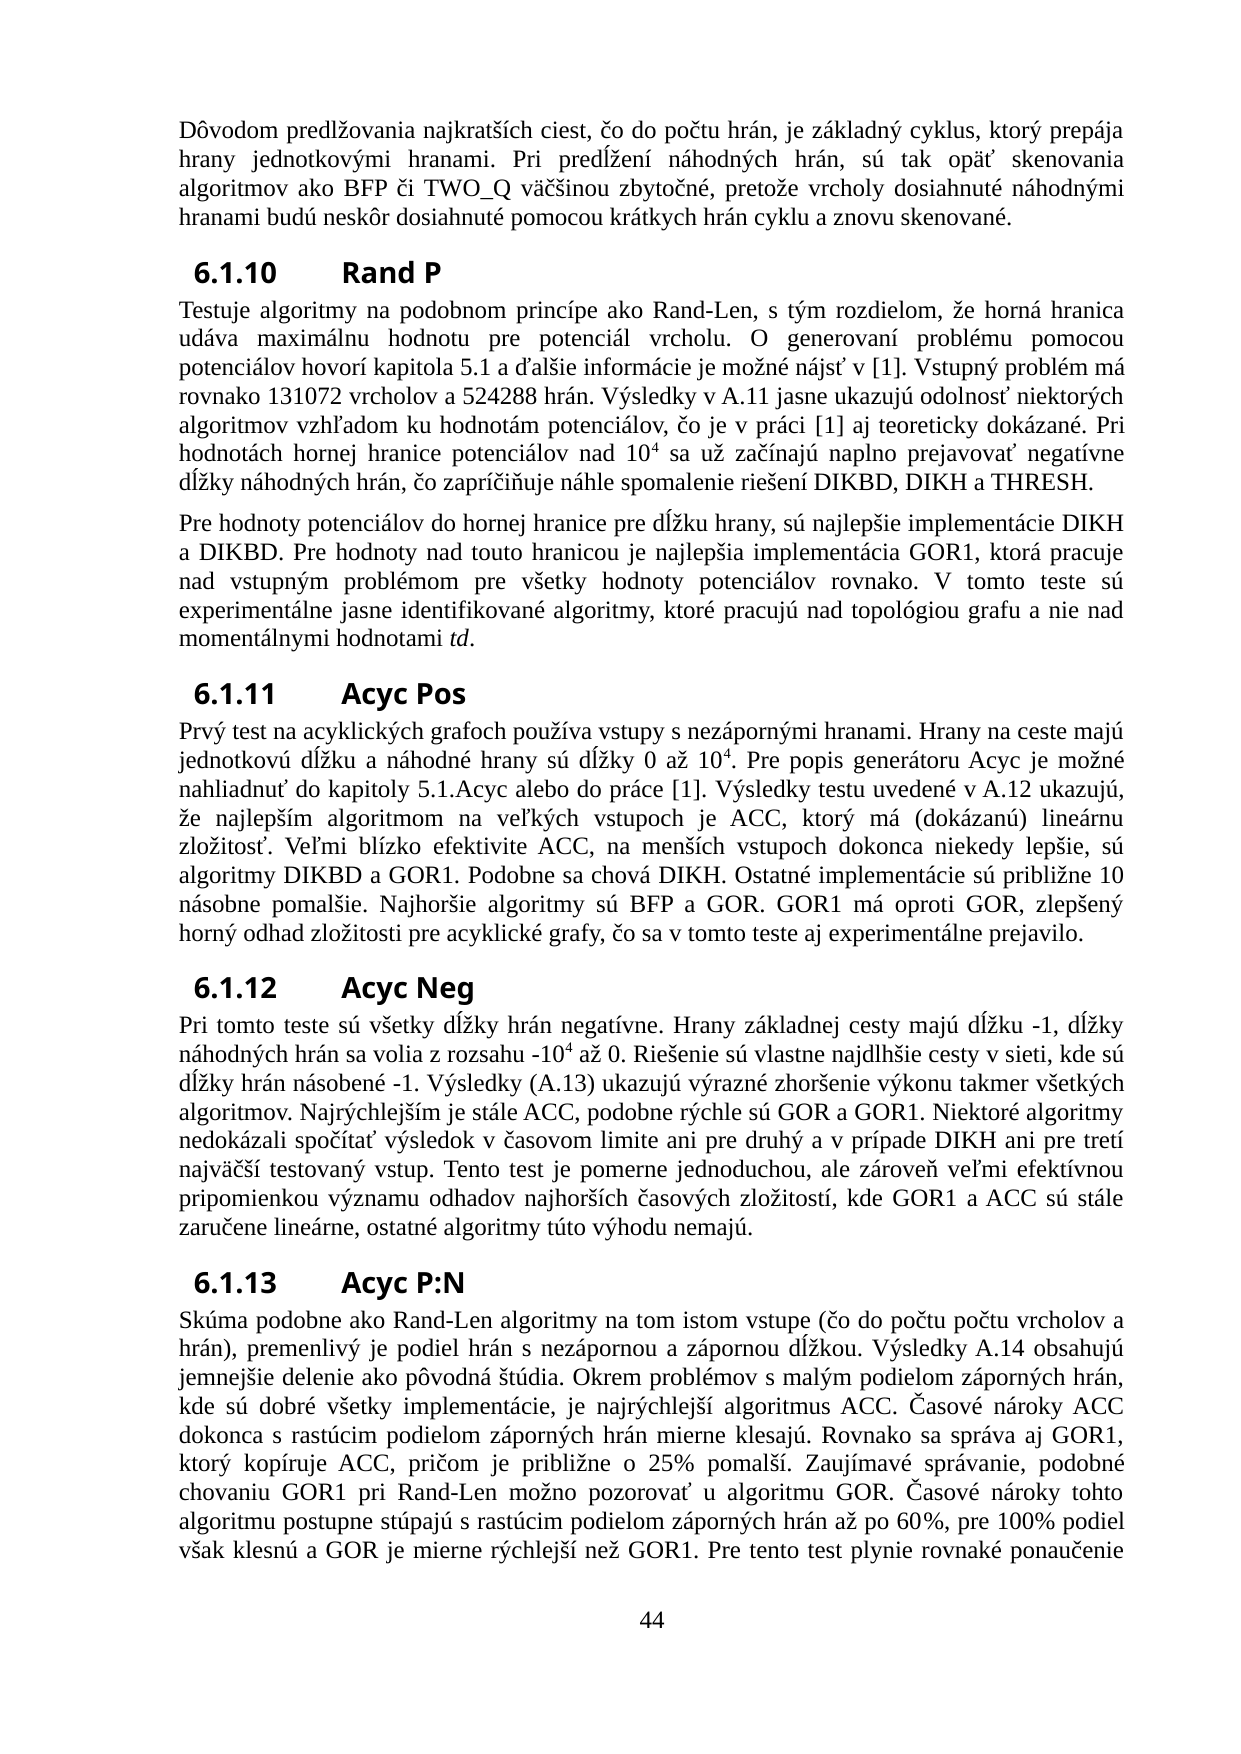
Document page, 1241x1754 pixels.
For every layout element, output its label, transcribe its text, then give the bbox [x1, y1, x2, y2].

subtitle Acyc Pos [193, 674, 1125, 713]
text Pre hodnoty potenciálov do hornej hranice pre dĺžku hrany, sú najlepšie implementácie DIKH a DIKBD. Pre hodnoty nad touto hranicou je najlepšia implementácia GOR1, ktorá pracuje nad vstupným problémom pre všetky hodnoty potenciálov rovnako. V tomto teste sú experimentálne jasne identifikované algoritmy, ktoré pracujú nad topológiou grafu a nie nad momentálnymi hodnotami td. [178, 508, 1125, 652]
subtitle Acyc Neg [193, 968, 1125, 1007]
text Prvý test na acyklických grafoch používa vstupy s nezápornými hranami. Hrany na ceste majú jednotkovú dĺžku a náhodné hrany sú dĺžky 0 až 104. Pre popis generátoru Acyc je možné nahliadnuť do kapitoly 5.1.Acyc alebo do práce [1]. Výsledky testu uvedené v A.12 ukazujú, že najlepším algoritmom na veľkých vstupoch je ACC, ktorý má (dokázanú) lineárnu zložitosť. Veľmi blízko efektivite ACC, na menších vstupoch dokonca niekedy lepšie, sú algoritmy DIKBD a GOR1. Podobne sa chová DIKH. Ostatné implementácie sú približne 10 násobne pomalšie. Najhoršie algoritmy sú BFP a GOR. GOR1 má oproti GOR, zlepšený horný odhad zložitosti pre acyklické grafy, čo sa v tomto teste aj experimentálne prejavilo. [178, 716, 1125, 946]
text Testuje algoritmy na podobnom princípe ako Rand-Len, s tým rozdielom, že horná hranica udáva maximálnu hodnotu pre potenciál vrcholu. O generovaní problému pomocou potenciálov hovorí kapitola 5.1 a ďalšie informácie je možné nájsť v [1]. Vstupný problém má rovnako 131072 vrcholov a 524288 hrán. Výsledky v A.11 jasne ukazujú odolnosť niektorých algoritmov vzhľadom ku hodnotám potenciálov, čo je v práci [1] aj teoreticky dokázané. Pri hodnotách hornej hranice potenciálov nad 104 sa už začínajú naplno prejavovať negatívne dĺžky náhodných hrán, čo zapríčiňuje náhle spomalenie riešení DIKBD, DIKH a THRESH. [178, 295, 1125, 496]
text Dôvodom predlžovania najkratších ciest, čo do počtu hrán, je základný cyklus, ktorý prepája hrany jednotkovými hranami. Pri predĺžení náhodných hrán, sú tak opäť skenovania algoritmov ako BFP či TWO_Q väčšinou zbytočné, pretože vrcholy dosiahnuté náhodnými hranami budú neskôr dosiahnuté pomocou krátkych hrán cyklu a znovu skenované. [178, 116, 1125, 231]
text Skúma podobne ako Rand-Len algoritmy na tom istom vstupe (čo do počtu počtu vrcholov a hrán), premenlivý je podiel hrán s nezápornou a zápornou dĺžkou. Výsledky A.14 obsahujú jemnejšie delenie ako pôvodná štúdia. Okrem problémov s malým podielom záporných hrán, kde sú dobré všetky implementácie, je najrýchlejší algoritmus ACC. Časové nároky ACC dokonca s rastúcim podielom záporných hrán mierne klesajú. Rovnako sa správa aj GOR1, ktorý kopíruje ACC, pričom je približne o 25% pomalší. Zaujímavé správanie, podobné chovaniu GOR1 pri Rand-Len možno pozorovať u algoritmu GOR. Časové nároky tohto algoritmu postupne stúpajú s rastúcim podielom záporných hrán až po 60%, pre 100% podiel však klesnú a GOR je mierne rýchlejší než GOR1. Pre tento test plynie rovnaké ponaučenie [178, 1305, 1125, 1563]
subtitle Acyc P:N [193, 1262, 1125, 1302]
subtitle Rand P [193, 252, 1125, 292]
text Pri tomto teste sú všetky dĺžky hrán negatívne. Hrany základnej cesty majú dĺžku -1, dĺžky náhodných hrán sa volia z rozsahu -104 až 0. Riešenie sú vlastne najdlhšie cesty v sieti, kde sú dĺžky hrán násobené -1. Výsledky (A.13) ukazujú výrazné zhoršenie výkonu takmer všetkých algoritmov. Najrýchlejším je stále ACC, podobne rýchle sú GOR a GOR1. Niektoré algoritmy nedokázali spočítať výsledok v časovom limite ani pre druhý a v prípade DIKH ani pre tretí najväčší testovaný vstup. Tento test je pomerne jednoduchou, ale zároveň veľmi efektívnou pripomienkou významu odhadov najhorších časových zložitostí, kde GOR1 a ACC sú stále zaručene lineárne, ostatné algoritmy túto výhodu nemajú. [178, 1011, 1125, 1241]
